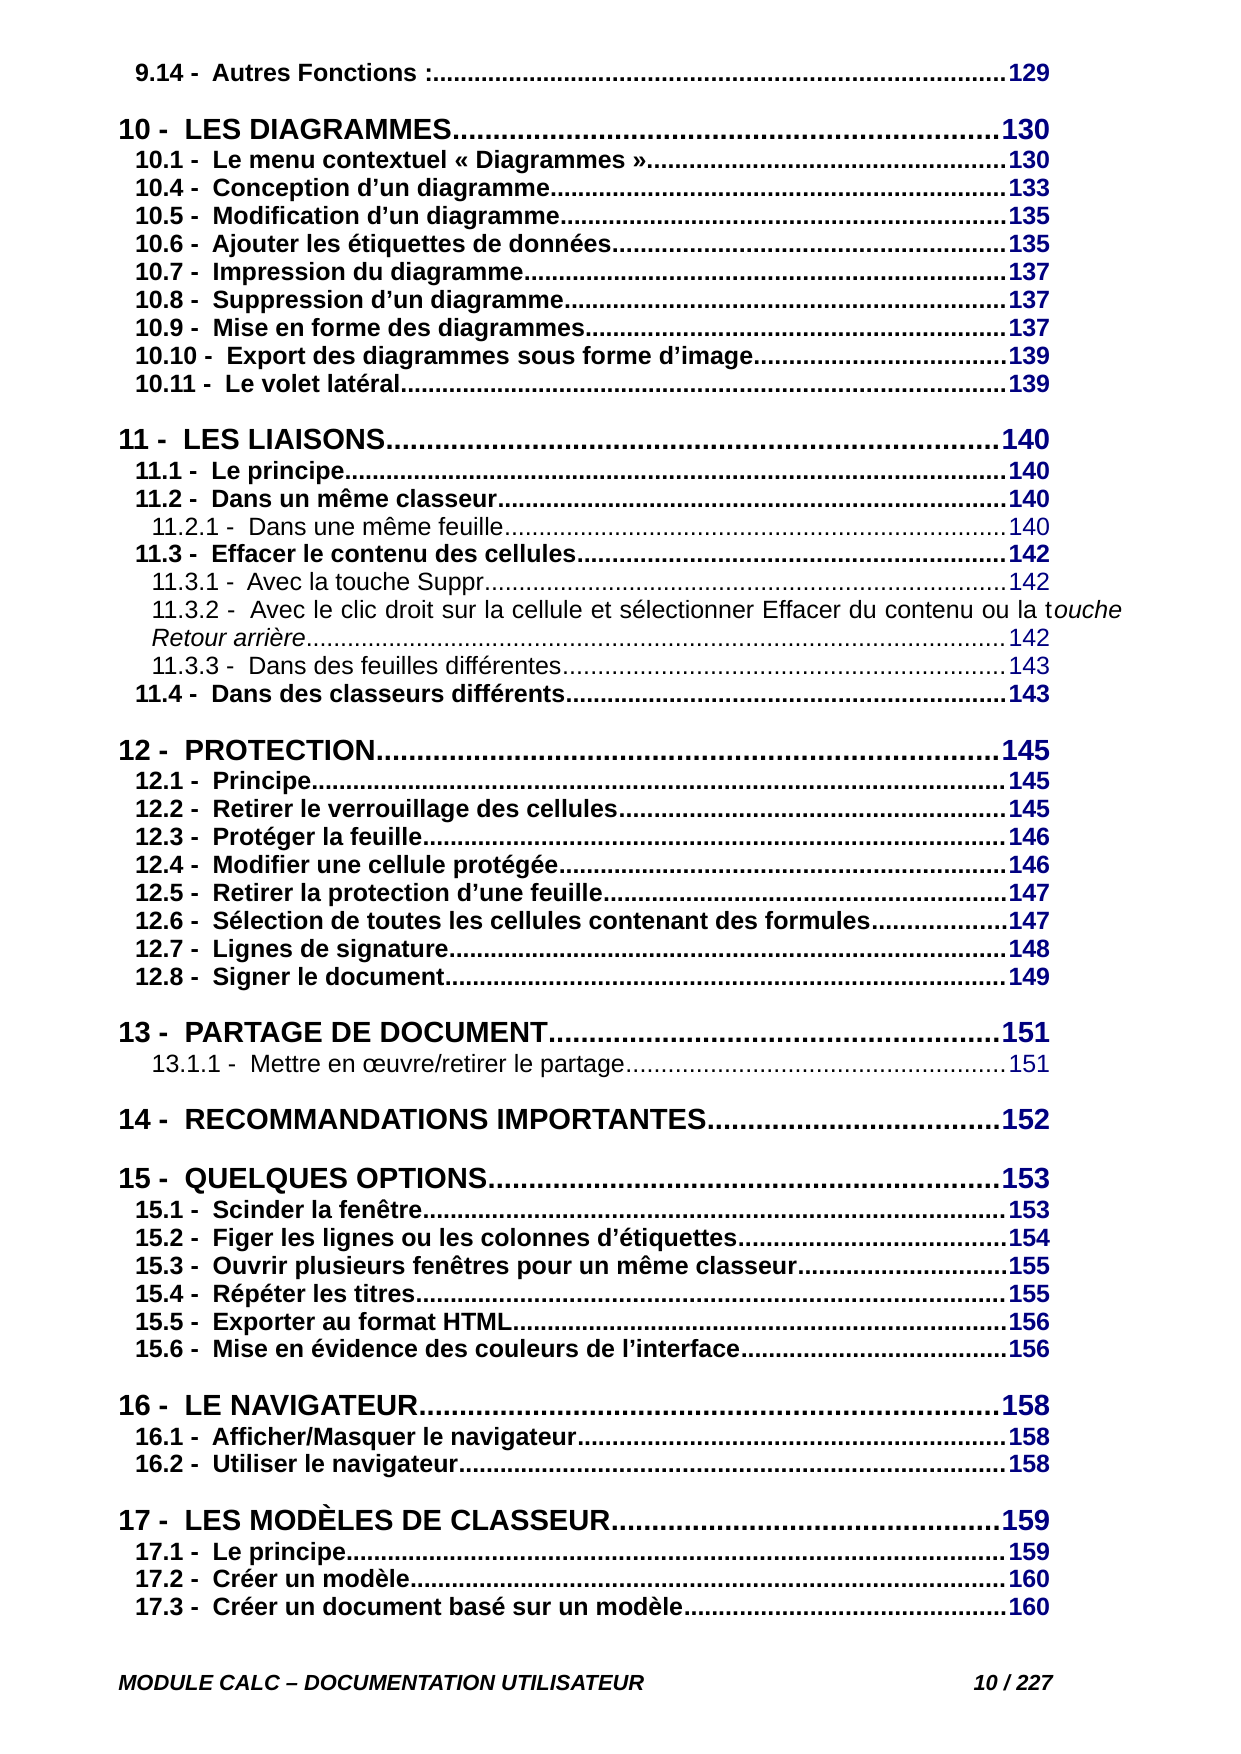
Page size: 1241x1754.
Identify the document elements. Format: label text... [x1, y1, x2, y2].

text 12.5 - Retirer la protection d’une feuille 147 [135, 879, 1122, 907]
text 10.11 - Le volet latéral 139 [135, 369, 1122, 397]
text 12.4 - Modifier une cellule protégée 146 [135, 851, 1122, 879]
text 11.3.1 - Avec la touche Suppr 142 [151, 568, 1122, 596]
text 11.3 - Effacer le contenu des cellules 142 [135, 540, 1122, 568]
text 11.3.3 - Dans des feuilles différentes 143 [151, 652, 1122, 680]
text 17.3 - Créer un document basé sur un modèle 160 [135, 1593, 1122, 1621]
text 10.4 - Conception d’un diagramme 133 [135, 174, 1122, 202]
text 15 - Quelques options 153 [118, 1162, 1122, 1195]
text 11.4 - Dans des classeurs différents 143 [135, 680, 1122, 708]
text 10 - Les diagrammes 130 [118, 113, 1122, 146]
text 12.2 - Retirer le verrouillage des cellules 145 [135, 795, 1122, 823]
text 10.8 - Suppression d’un diagramme 137 [135, 286, 1122, 314]
text 12.3 - Protéger la feuille 146 [135, 823, 1122, 851]
text 12.7 - Lignes de signature 148 [135, 934, 1122, 962]
text 10.7 - Impression du diagramme 137 [135, 258, 1122, 286]
text 14 - Recommandations importantes 152 [118, 1103, 1122, 1136]
text 13.1.1 - Mettre en œuvre/retirer le partage 151 [151, 1049, 1122, 1077]
text 17 - Les modèles de classeur 159 [118, 1504, 1122, 1537]
text 12.1 - Principe 145 [135, 767, 1122, 795]
text 15.1 - Scinder la fenêtre 153 [135, 1196, 1122, 1224]
text 11.3.2 - Avec le clic droit sur la cellule et sélectionner Effacer du contenu ou la touche Retour arrière 142 [151, 596, 1122, 652]
text 15.2 - Figer les lignes ou les colonnes d’étiquettes 154 [135, 1224, 1122, 1252]
text 11.2 - Dans un même classeur 140 [135, 484, 1122, 512]
text 15.5 - Exporter au format HTML 156 [135, 1307, 1122, 1335]
text 16.2 - Utiliser le navigateur 158 [135, 1450, 1122, 1478]
text 17.1 - Le principe 159 [135, 1537, 1122, 1565]
text 15.4 - Répéter les titres 155 [135, 1279, 1122, 1307]
text 16.1 - Afficher/Masquer le navigateur 158 [135, 1422, 1122, 1450]
text 10.9 - Mise en forme des diagrammes 137 [135, 314, 1122, 342]
text 12.8 - Signer le document 149 [135, 962, 1122, 990]
text 16 - Le navigateur 158 [118, 1389, 1122, 1422]
text 17.2 - Créer un modèle 160 [135, 1565, 1122, 1593]
text 15.3 - Ouvrir plusieurs fenêtres pour un même classeur 155 [135, 1252, 1122, 1279]
text 12.6 - Sélection de toutes les cellules contenant des formules 147 [135, 907, 1122, 934]
text 9.14 - Autres Fonctions : 129 [135, 59, 1122, 87]
text 11.1 - Le principe 140 [135, 457, 1122, 484]
text 13 - Partage de document 151 [118, 1016, 1122, 1049]
text 12 - Protection 145 [118, 734, 1122, 766]
text 11 - Les liaisons 140 [118, 423, 1122, 456]
text 15.6 - Mise en évidence des couleurs de l’interface 156 [135, 1335, 1122, 1363]
text 10.1 - Le menu contextuel « Diagrammes » 130 [135, 146, 1122, 174]
text 11.2.1 - Dans une même feuille 140 [151, 512, 1122, 540]
text 10.5 - Modification d’un diagramme 135 [135, 202, 1122, 230]
text 10.10 - Export des diagrammes sous forme d’image 139 [135, 342, 1122, 369]
text 10.6 - Ajouter les étiquettes de données 135 [135, 230, 1122, 258]
